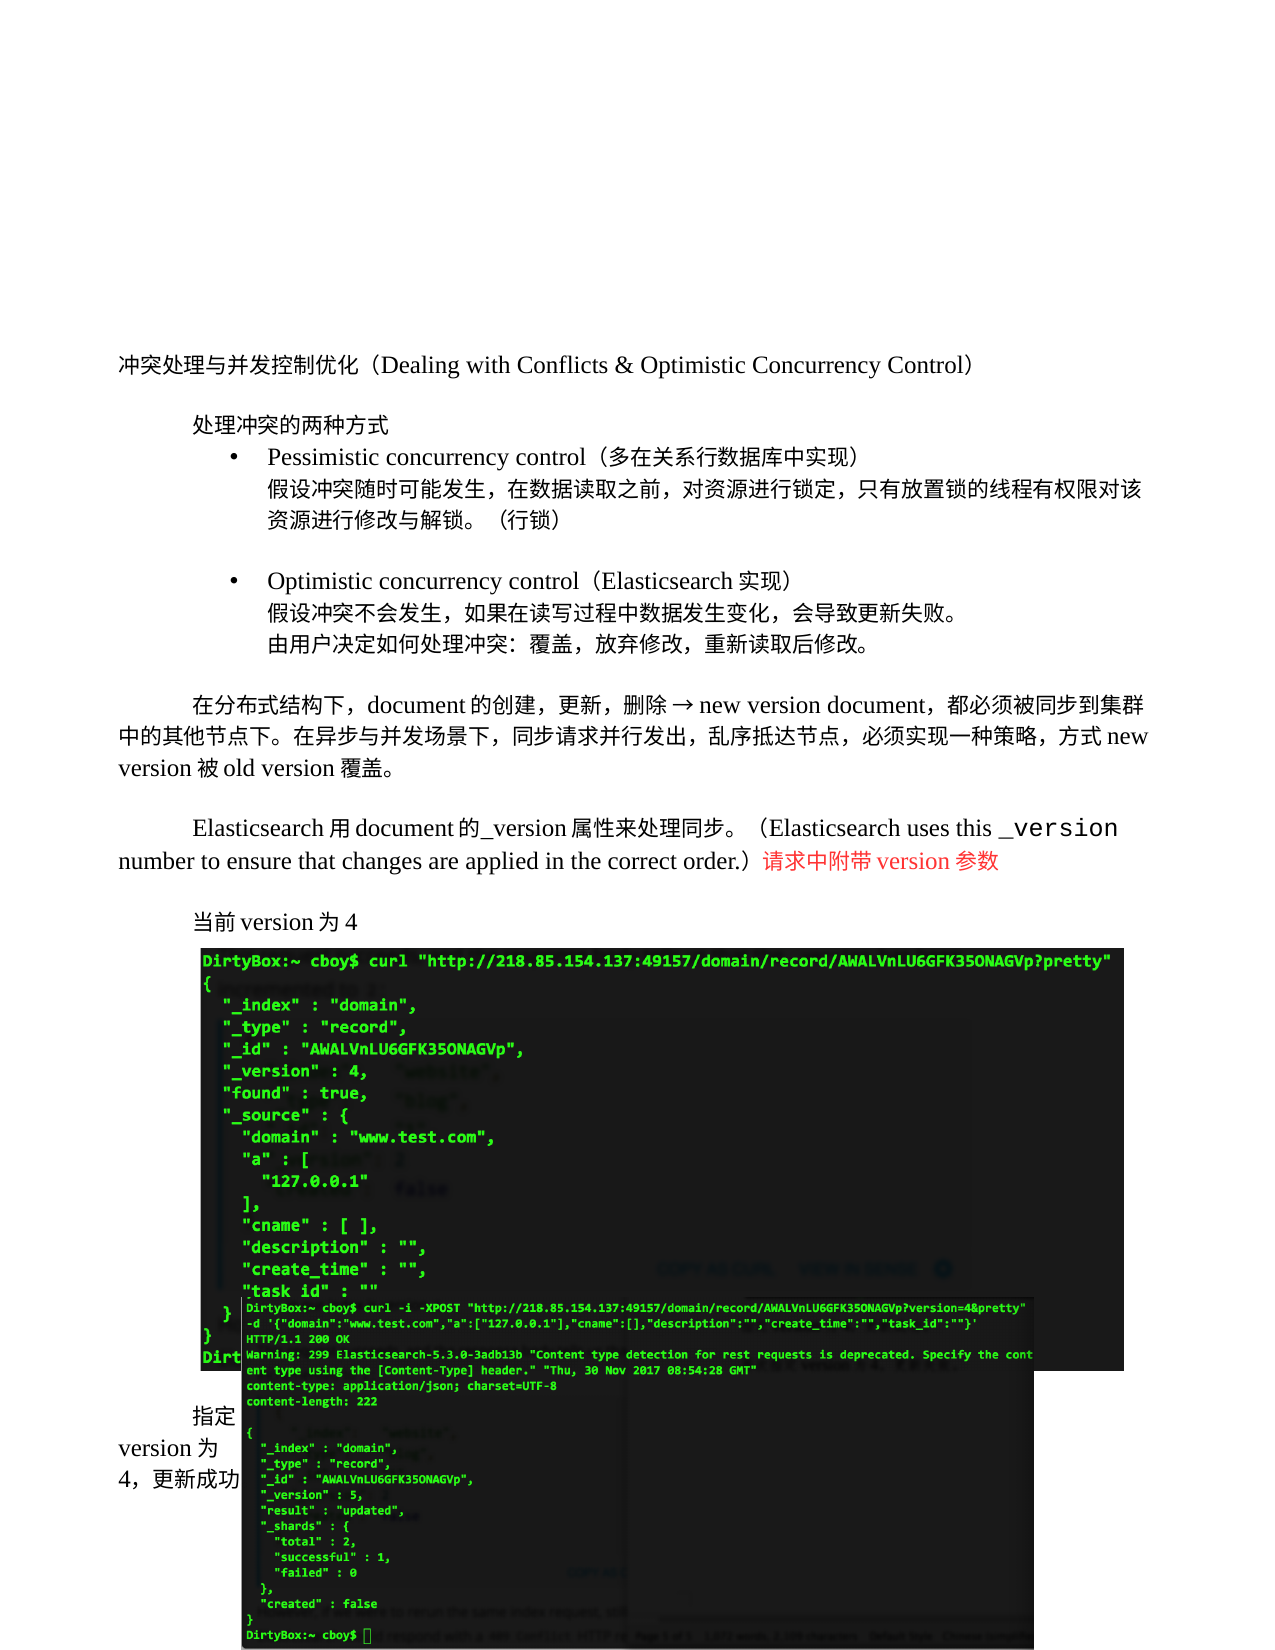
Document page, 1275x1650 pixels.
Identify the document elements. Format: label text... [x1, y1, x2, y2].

text 处理冲突的两种方式 [118, 408, 1157, 440]
picture [200, 948, 1124, 1650]
text Elasticsearch用document的_version属性来处理同步。（Elasticsearch uses this _version number to ensure that changes are applied in the correct order.）请求中附带version参数 [118, 811, 1157, 876]
text 冲突处理与并发控制优化（Dealing with Conflicts & Optimistic Concurrency Control） [118, 348, 1157, 380]
text 在分布式结构下，document的创建，更新，删除 → new version document，都必须被同步到集群中的其他节点下。在异步与并发场景下，同步请求并行发出，乱序抵达节点，必须实现一种策略，方式new version被old version覆盖。 [118, 688, 1157, 783]
text 指定version为4，更新成功。 [118, 1399, 241, 1494]
list Pessimistic concurrency control（多在关系行数据库中实现） [229, 440, 1157, 472]
list 假设冲突不会发生，如果在读写过程中数据发生变化，会导致更新失败。 [229, 596, 1157, 627]
text 当前version为4 [118, 905, 1157, 936]
list 假设冲突随时可能发生，在数据读取之前，对资源进行锁定，只有放置锁的线程有权限对该资源进行修改与解锁。（行锁） [229, 472, 1157, 535]
text 指定version为4，更新成功。 [1034, 1399, 1157, 1494]
list Optimistic concurrency control（Elasticsearch实现） [229, 564, 1157, 596]
list 由用户决定如何处理冲突：覆盖，放弃修改，重新读取后修改。 [229, 627, 1157, 659]
